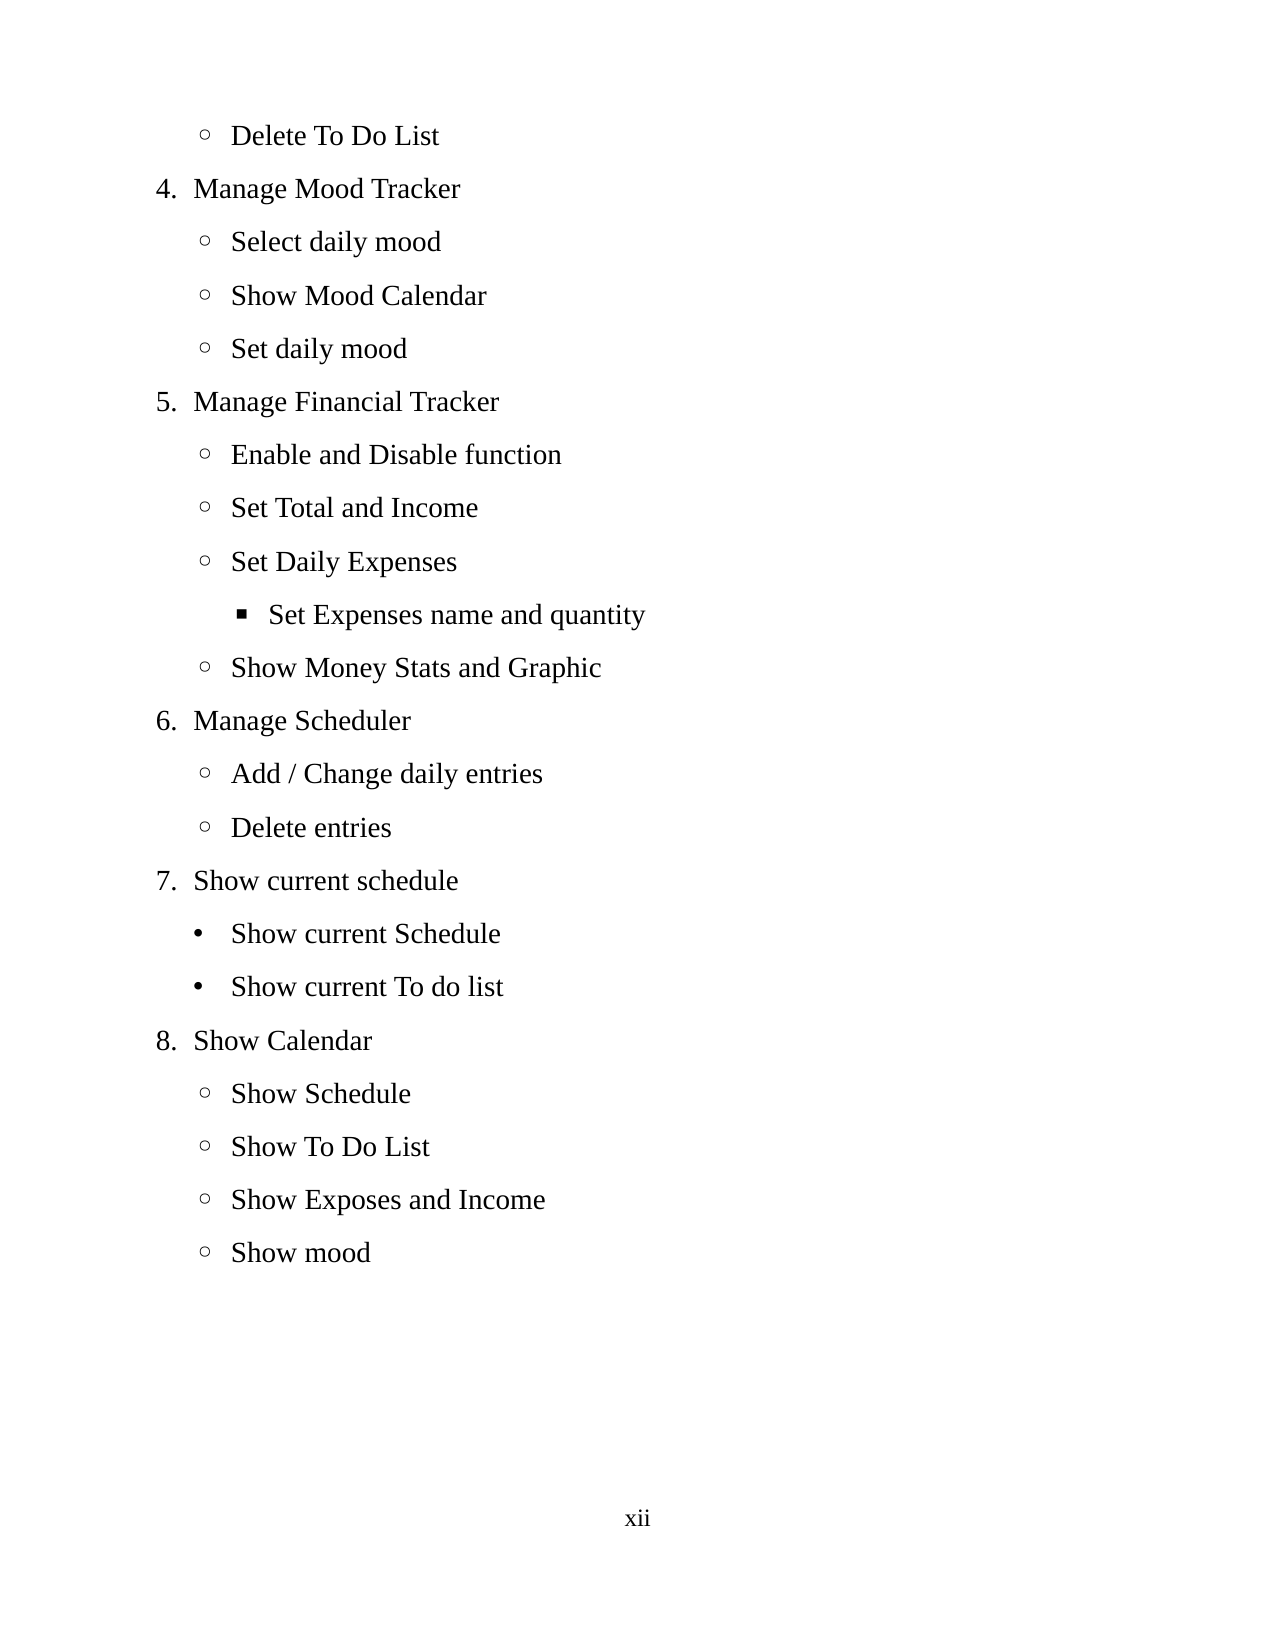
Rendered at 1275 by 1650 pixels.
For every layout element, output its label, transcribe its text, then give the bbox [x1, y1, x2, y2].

list Manage Financial Tracker [156, 384, 1157, 418]
list Select daily mood [193, 224, 1157, 258]
list Show current Schedule [193, 916, 1157, 950]
list Show Exposes and Income [193, 1182, 1157, 1216]
list Show Mood Calendar [193, 278, 1157, 311]
list Manage Mood Tracker [156, 171, 1157, 205]
list Delete entries [193, 810, 1157, 843]
list Show current To do list [193, 969, 1157, 1003]
list Show Calendar [156, 1023, 1157, 1056]
list Set Expenses name and quantity [231, 597, 1157, 631]
list Set Total and Income [193, 491, 1157, 524]
list Show Money Stats and Graphic [193, 650, 1157, 684]
list Set Daily Expenses [193, 544, 1157, 577]
list Show current schedule [156, 863, 1157, 897]
list Show mood [193, 1235, 1157, 1269]
list Manage Scheduler [156, 703, 1157, 737]
list Enable and Disable function [193, 437, 1157, 471]
list Delete To Do List [193, 118, 1157, 152]
list Show Schedule [193, 1076, 1157, 1109]
list Set daily mood [193, 331, 1157, 364]
list Show To Do List [193, 1129, 1157, 1163]
list Add / Change daily entries [193, 757, 1157, 790]
